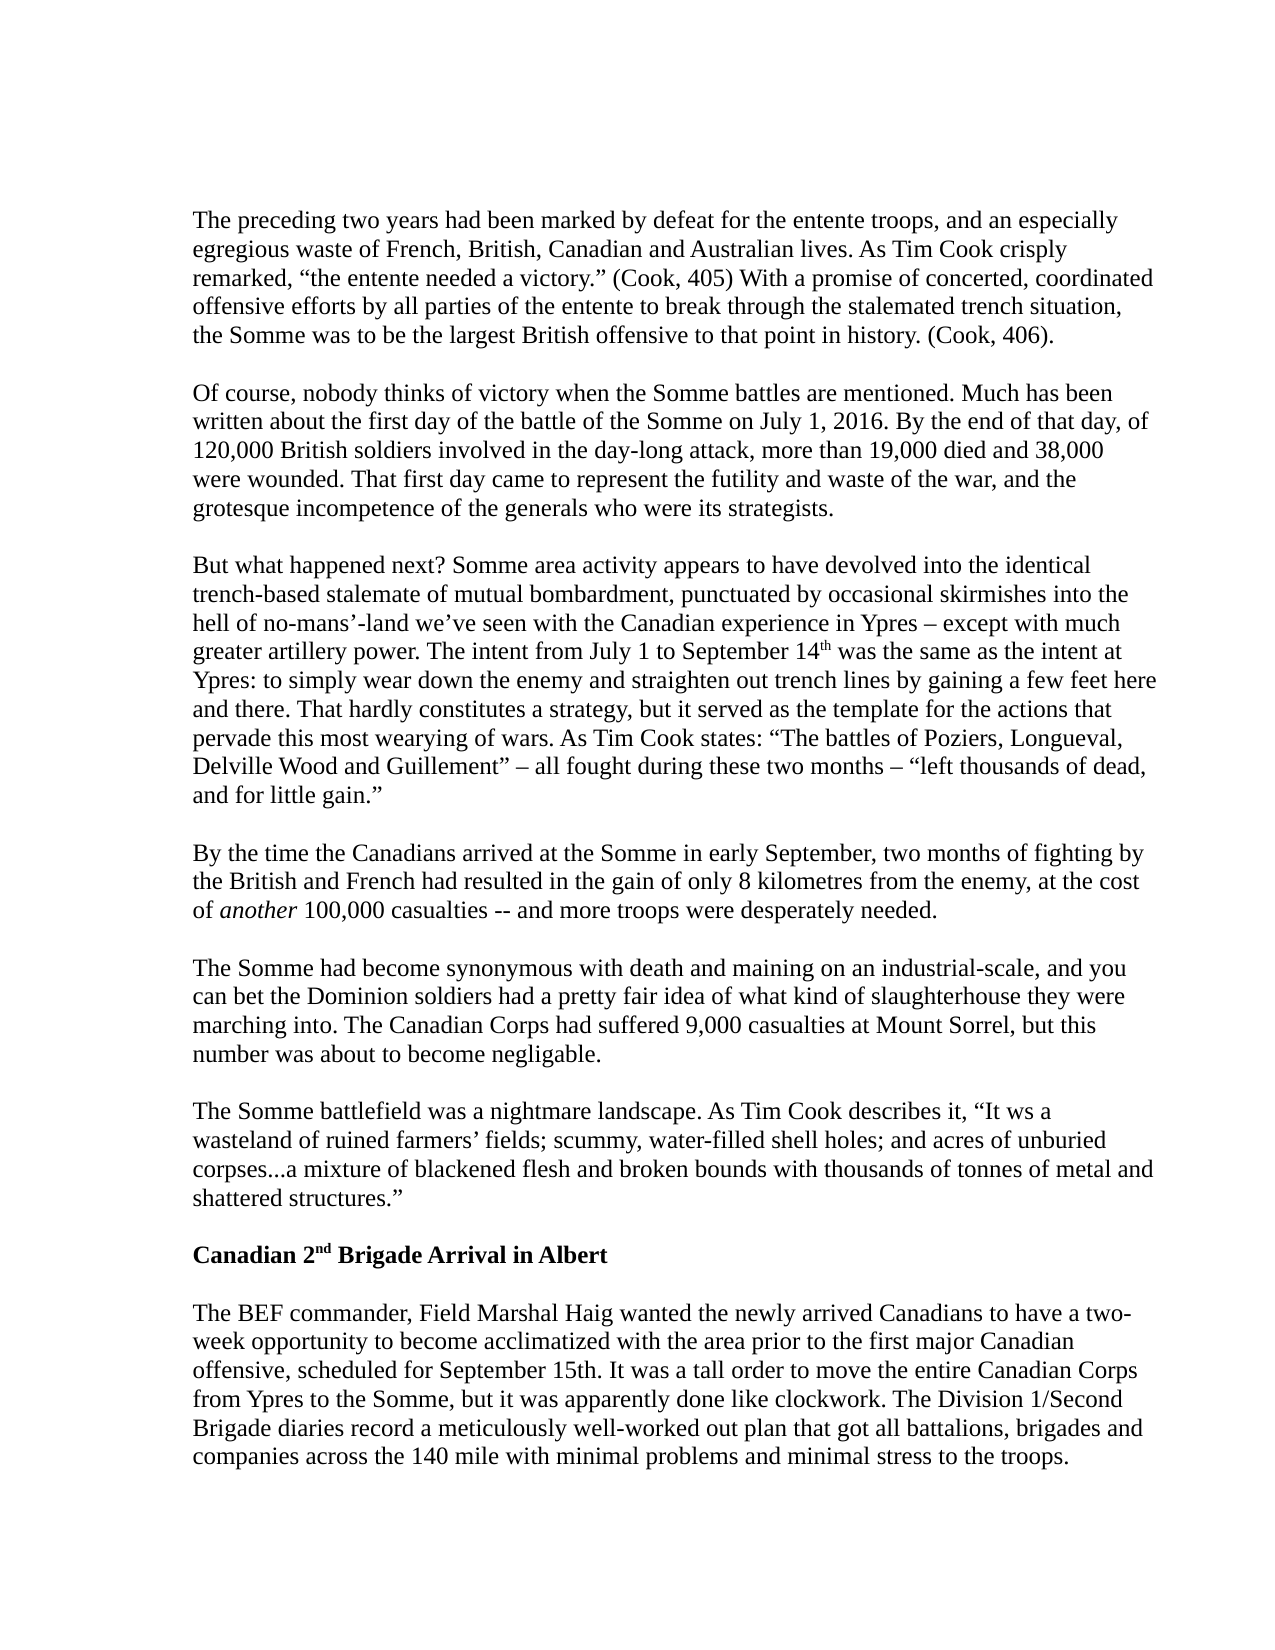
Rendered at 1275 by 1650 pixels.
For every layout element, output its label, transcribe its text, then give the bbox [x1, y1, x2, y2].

text Canadian 2nd Brigade Arrival in Albert [192, 1240, 1158, 1269]
text The Somme had become synonymous with death and maining on an industrial-scale, and you can bet the Dominion soldiers had a pretty fair idea of what kind of slaughterhouse they were marching into. The Canadian Corps had suffered 9,000 casualties at Mount Sorrel, but this number was about to become negligable. [192, 953, 1158, 1068]
text The preceding two years had been marked by defeat for the entente troops, and an especially egregious waste of French, British, Canadian and Australian lives. As Tim Cook crisply remarked, “the entente needed a victory.” (Cook, 405) With a promise of concerted, coordinated offensive efforts by all parties of the entente to break through the stalemated trench situation, the Somme was to be the largest British offensive to that point in history. (Cook, 406). [192, 205, 1158, 349]
text The Somme battlefield was a nightmare landscape. As Tim Cook describes it, “It ws a wasteland of ruined farmers’ fields; scummy, water-filled shell holes; and acres of unburied corpses...a mixture of blackened flesh and broken bounds with thousands of tonnes of metal and shattered structures.” [192, 1096, 1158, 1211]
text But what happened next? Somme area activity appears to have devolved into the identical trench-based stalemate of mutual bombardment, punctuated by occasional skirmishes into the hell of no-mans’-land we’ve seen with the Canadian experience in Ypres – except with much greater artillery power. The intent from July 1 to September 14th was the same as the intent at Ypres: to simply wear down the enemy and straighten out trench lines by gaining a few feet here and there. That hardly constitutes a strategy, but it served as the template for the actions that pervade this most wearying of wars. As Tim Cook states: “The battles of Poziers, Longueval, Delville Wood and Guillement” – all fought during these two months – “left thousands of dead, and for little gain.” [192, 550, 1158, 809]
text The BEF commander, Field Marshal Haig wanted the newly arrived Canadians to have a two-week opportunity to become acclimatized with the area prior to the first major Canadian offensive, scheduled for September 15th. It was a tall order to move the entire Canadian Corps from Ypres to the Somme, but it was apparently done like clockwork. The Division 1/Second Brigade diaries record a meticulously well-worked out plan that got all battalions, brigades and companies across the 140 mile with minimal problems and minimal stress to the troops. [192, 1298, 1158, 1470]
text Of course, nobody thinks of victory when the Somme battles are mentioned. Much has been written about the first day of the battle of the Somme on July 1, 2016. By the end of that day, of 120,000 British soldiers involved in the day-long attack, more than 19,000 died and 38,000 were wounded. That first day came to represent the futility and waste of the war, and the grotesque incompetence of the generals who were its strategists. [192, 378, 1158, 521]
text By the time the Canadians arrived at the Somme in early September, two months of fighting by the British and French had resulted in the gain of only 8 kilometres from the enemy, at the cost of another 100,000 casualties -- and more troops were desperately needed. [192, 838, 1158, 924]
